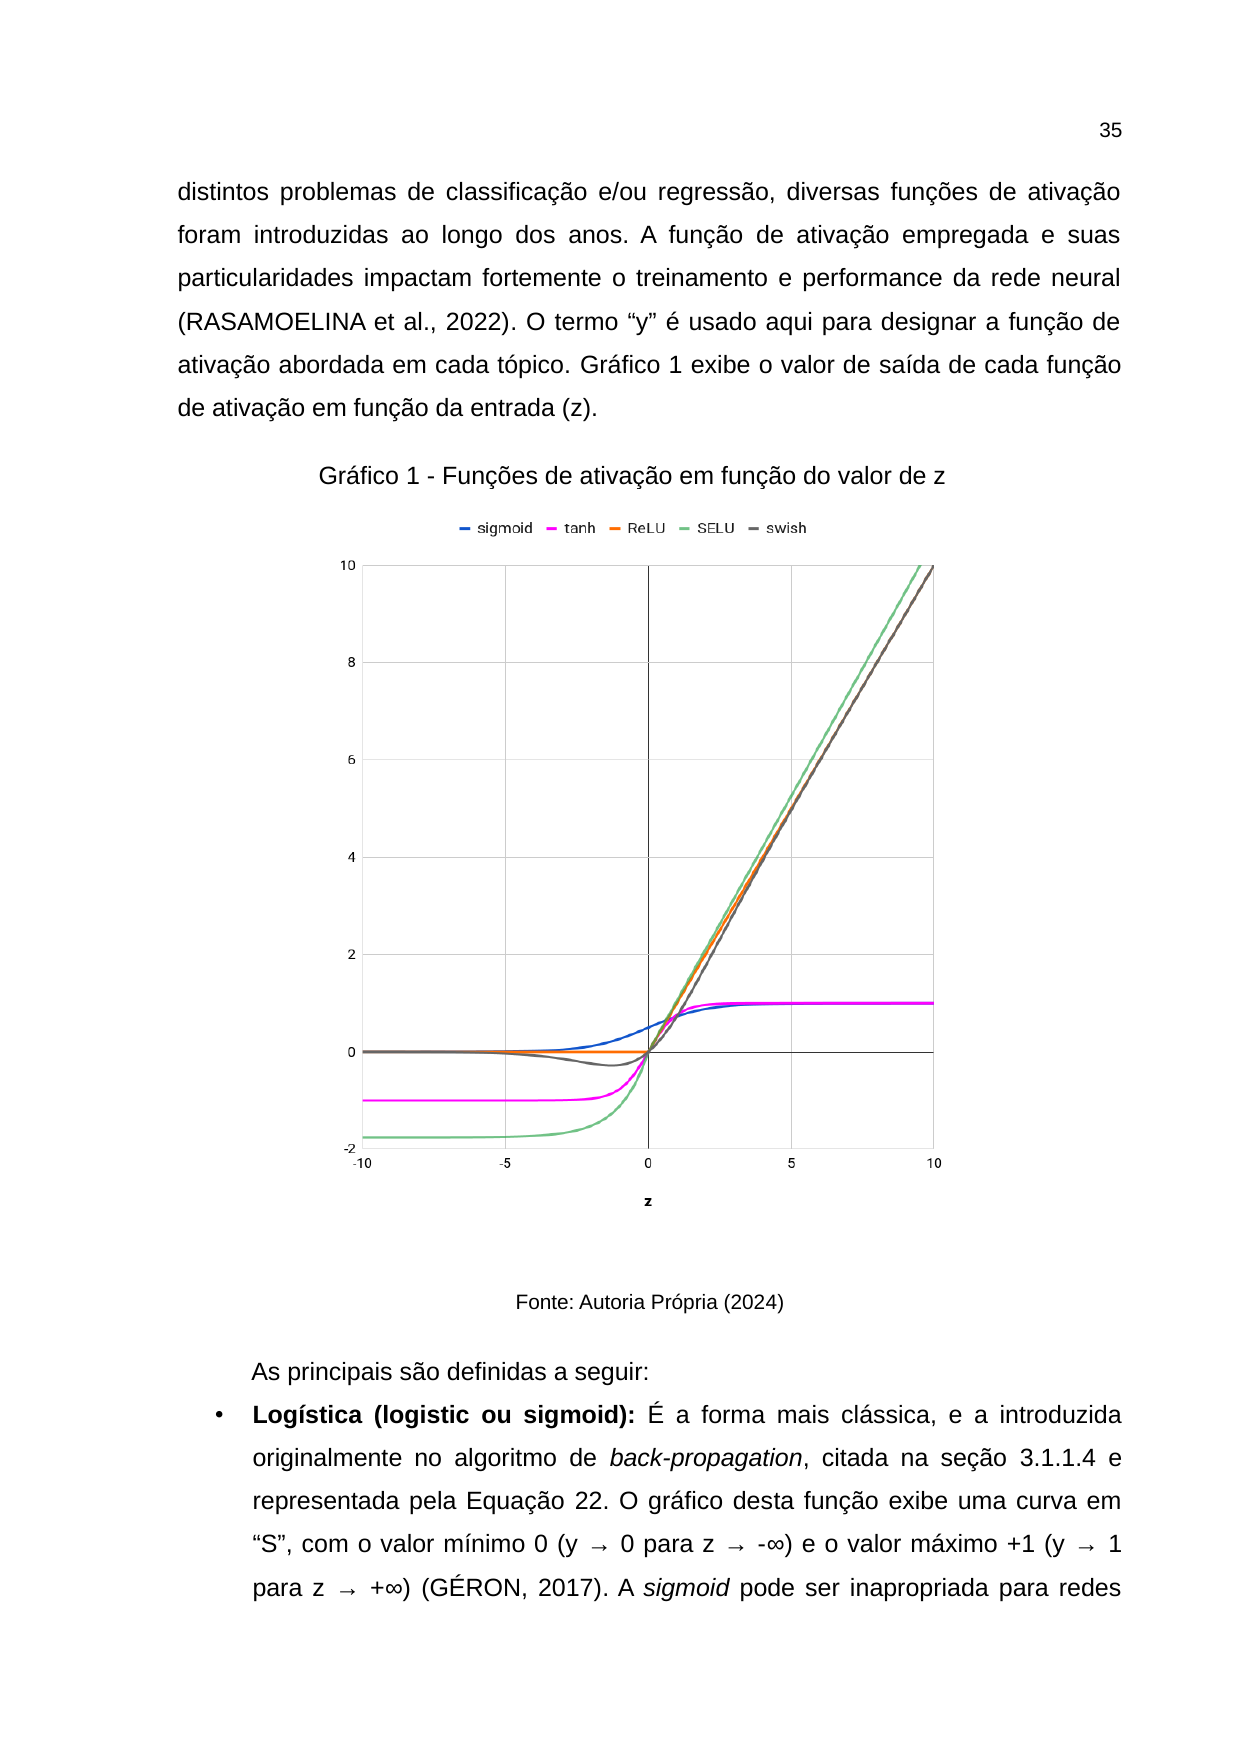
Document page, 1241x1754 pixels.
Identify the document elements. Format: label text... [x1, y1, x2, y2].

text Gráfico 1 - Funções de ativação em função do valor de z [281, 461, 984, 489]
picture [298, 489, 967, 1240]
text As principais são definidas a seguir: [177, 1357, 1122, 1386]
list Logística (logistic ou sigmoid): É a forma mais clássica, e a introduzida originalmente no algoritmo de back-propagation, citada na seção 3.1.1.4 e representada pela Equação 22. O gráfico desta função exibe uma curva em “S”, com o valor mínimo 0 (y → 0 para z → -∞) e o valor máximo +1 (y → 1 para z → +∞) (GÉRON, 2017). A sigmoid pode ser inapropriada para redes [215, 1400, 1122, 1601]
text Fonte: Autoria Própria (2024) [177, 1290, 1122, 1314]
text distintos problemas de classificação e/ou regressão, diversas funções de ativação foram introduzidas ao longo dos anos. A função de ativação empregada e suas particularidades impactam fortemente o treinamento e performance da rede neural (RASAMOELINA et al., 2022). O termo “y” é usado aqui para designar a função de ativação abordada em cada tópico. Gráfico 1 exibe o valor de saída de cada função de ativação em função da entrada (z). [177, 177, 1122, 421]
